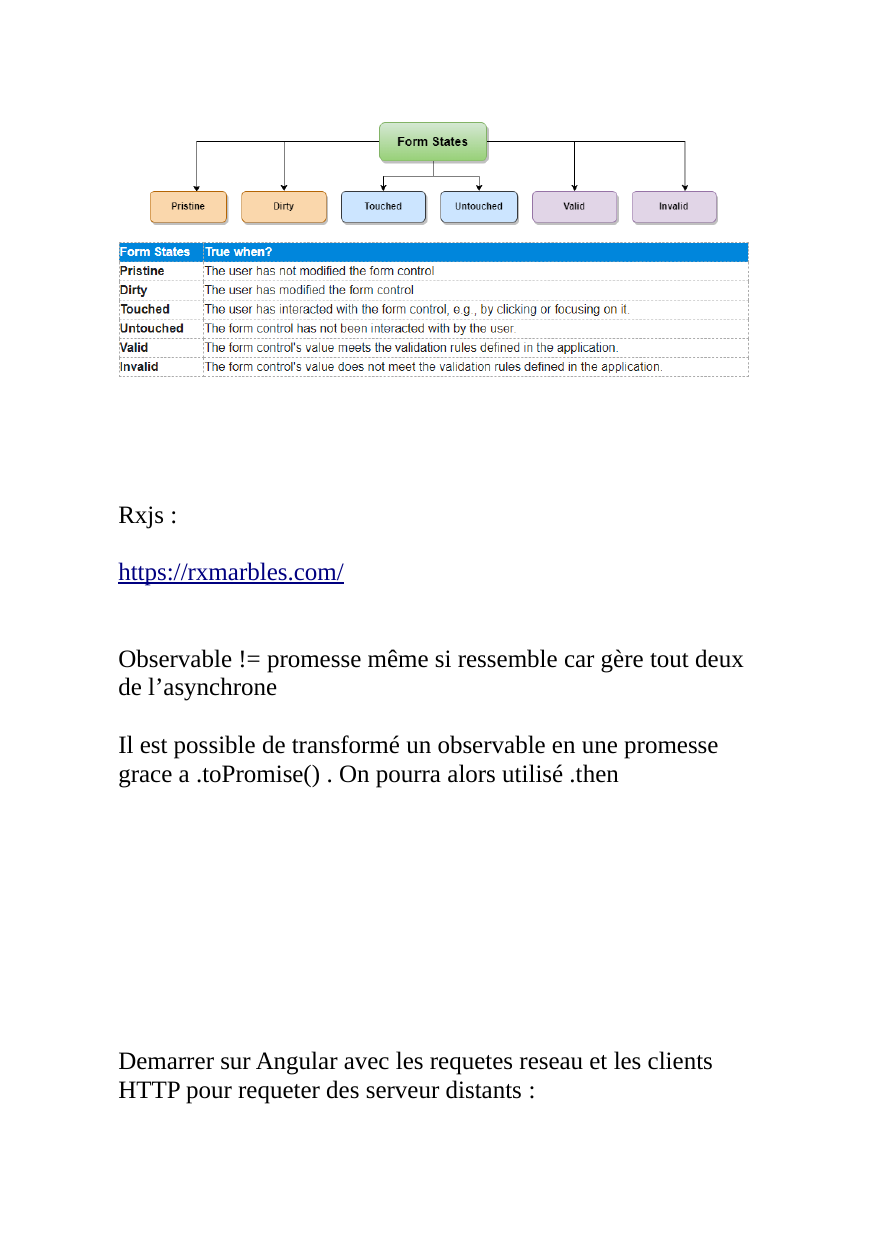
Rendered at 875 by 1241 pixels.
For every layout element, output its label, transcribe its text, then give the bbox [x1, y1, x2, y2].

text Il est possible de transformé un observable en une promesse grace a .toPromise() . On pourra alors utilisé .then [118, 730, 756, 787]
picture [118, 118, 756, 385]
text Demarrer sur Angular avec les requetes reseau et les clients HTTP pour requeter des serveur distants : [118, 1046, 756, 1104]
text Observable != promesse même si ressemble car gère tout deux de l’asynchrone [118, 644, 756, 701]
text Rxjs : [118, 500, 756, 529]
text https://rxmarbles.com/ [118, 557, 756, 586]
